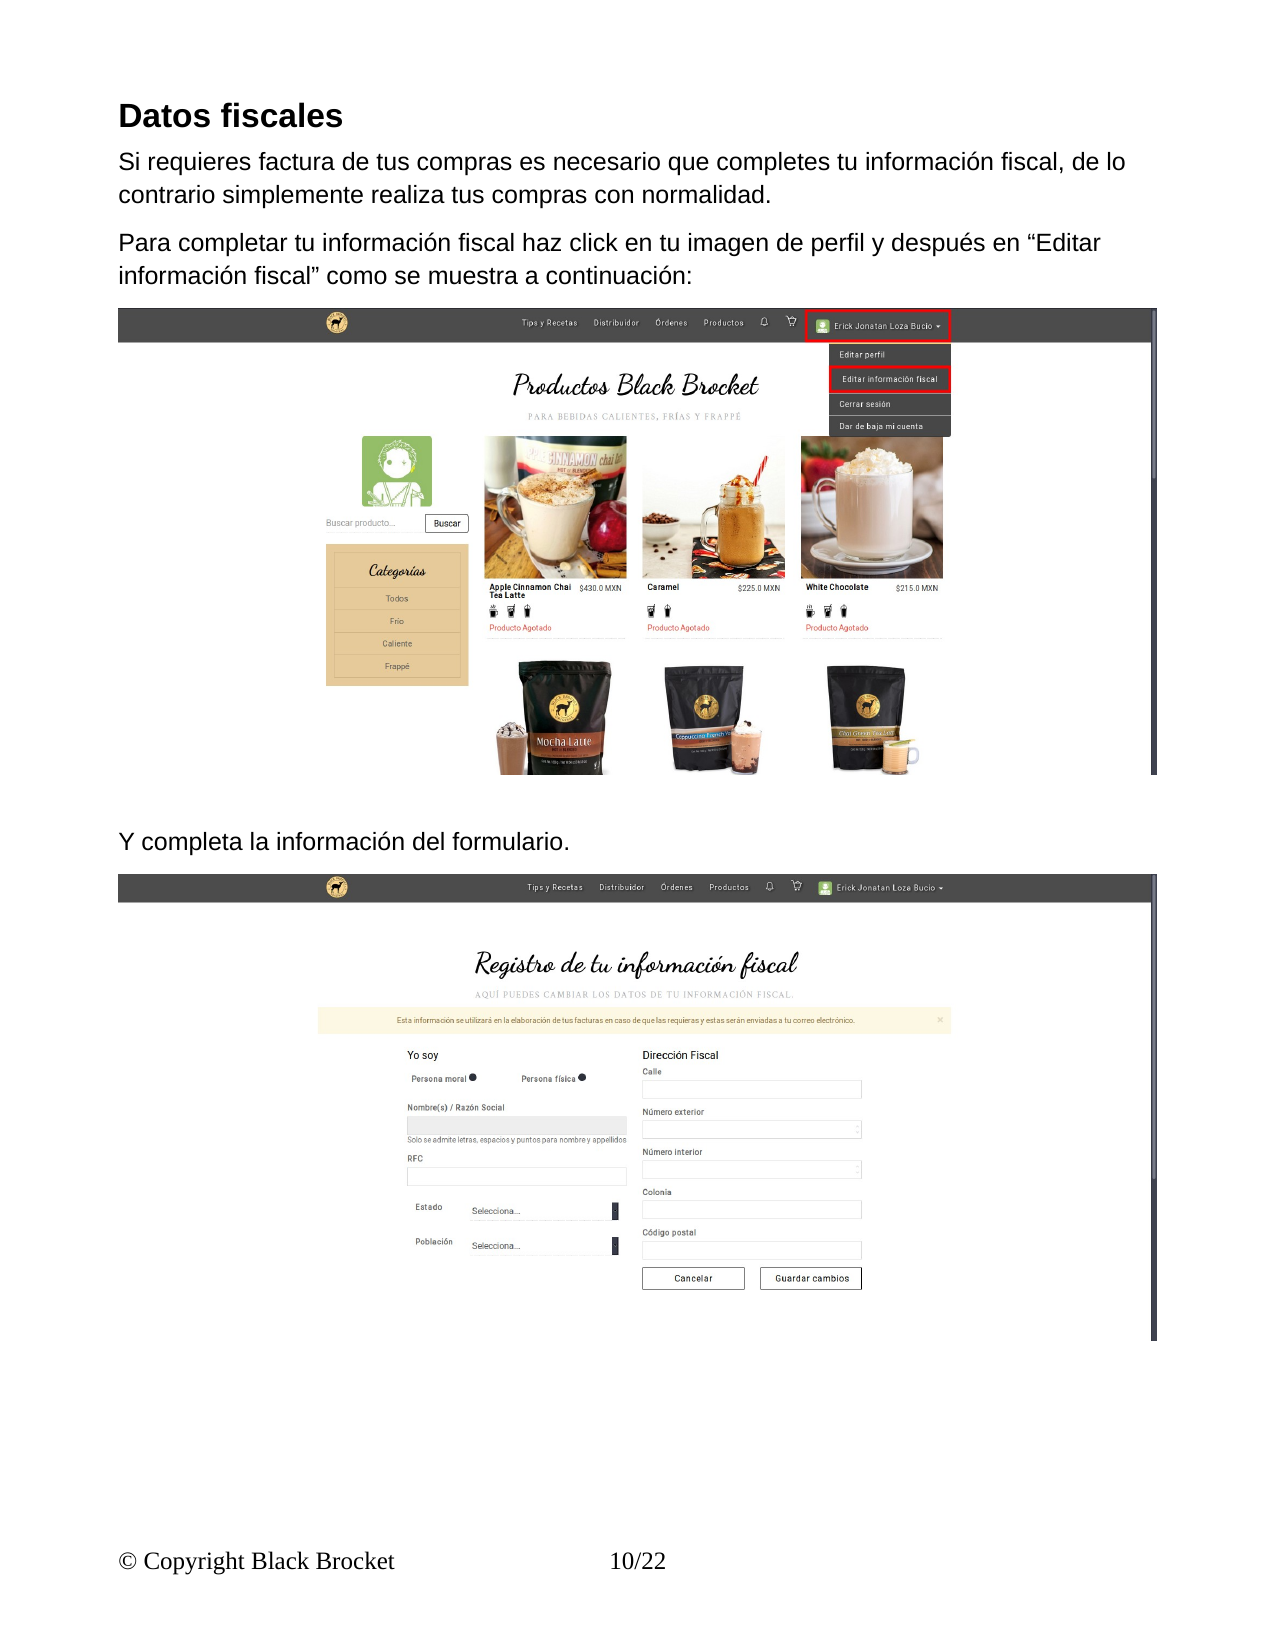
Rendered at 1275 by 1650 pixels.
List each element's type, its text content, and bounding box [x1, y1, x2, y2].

text Si requieres factura de tus compras es necesario que completes tu información fiscal, de lo contrario simplemente realiza tus compras con normalidad. [118, 147, 1157, 209]
text Y completa la información del formulario. [118, 826, 1157, 855]
picture [118, 874, 1157, 1341]
subtitle Datos fiscales [118, 96, 1157, 134]
text Para completar tu información fiscal haz click en tu imagen de perfil y después en “Editar información fiscal” como se muestra a continuación: [118, 228, 1157, 289]
picture [118, 308, 1157, 775]
